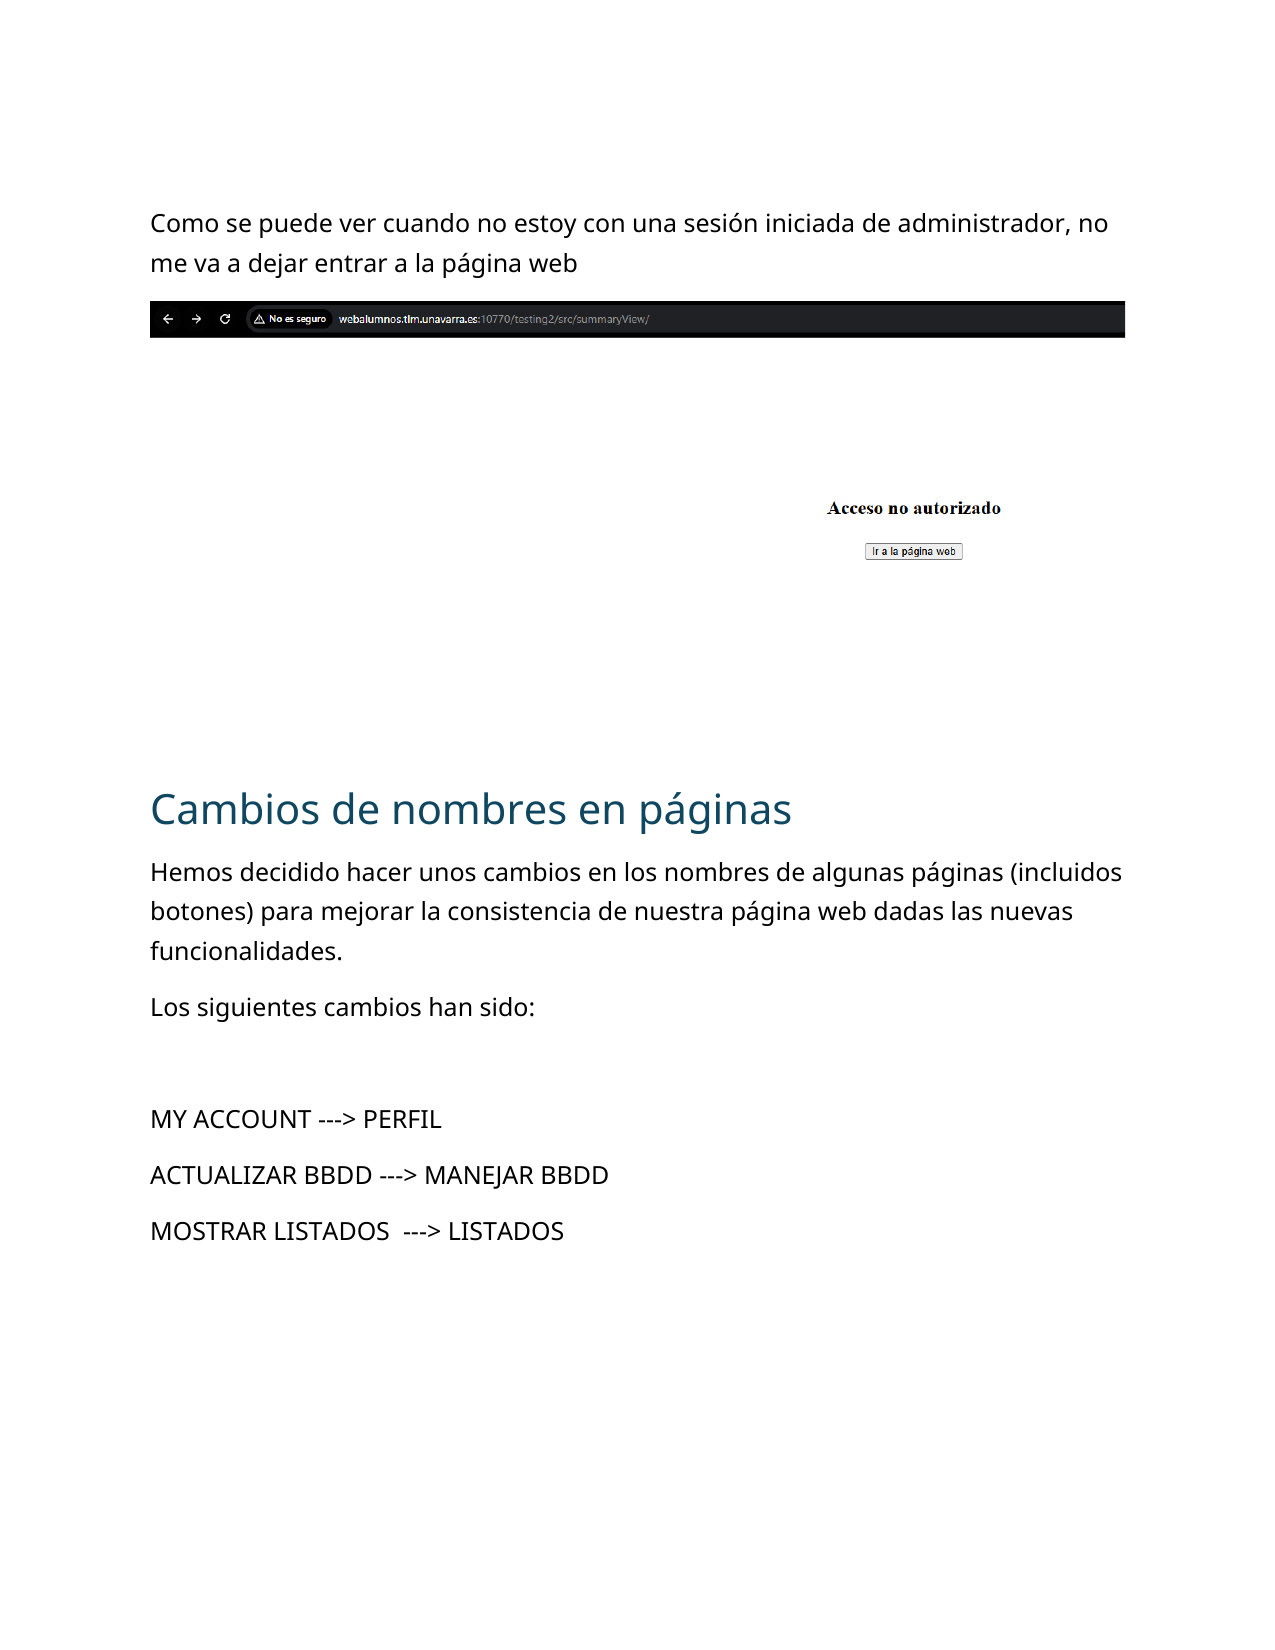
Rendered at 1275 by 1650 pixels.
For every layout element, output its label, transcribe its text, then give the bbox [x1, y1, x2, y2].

text Como se puede ver cuando no estoy con una sesión iniciada de administrador, no me va a dejar entrar a la página web [150, 206, 1125, 280]
text Hemos decidido hacer unos cambios en los nombres de algunas páginas (incluidos botones) para mejorar la consistencia de nuestra página web dadas las nuevas funcionalidades. [150, 854, 1125, 967]
text ACTUALIZAR BBDD ---> MANEJAR BBDD [150, 1158, 1125, 1192]
text MOSTRAR LISTADOS ---> LISTADOS [150, 1214, 1125, 1248]
subtitle Cambios de nombres en páginas [150, 780, 1125, 837]
text MY ACCOUNT ---> PERFIL [150, 1102, 1125, 1136]
text Los siguientes cambios han sido: [150, 989, 1125, 1023]
